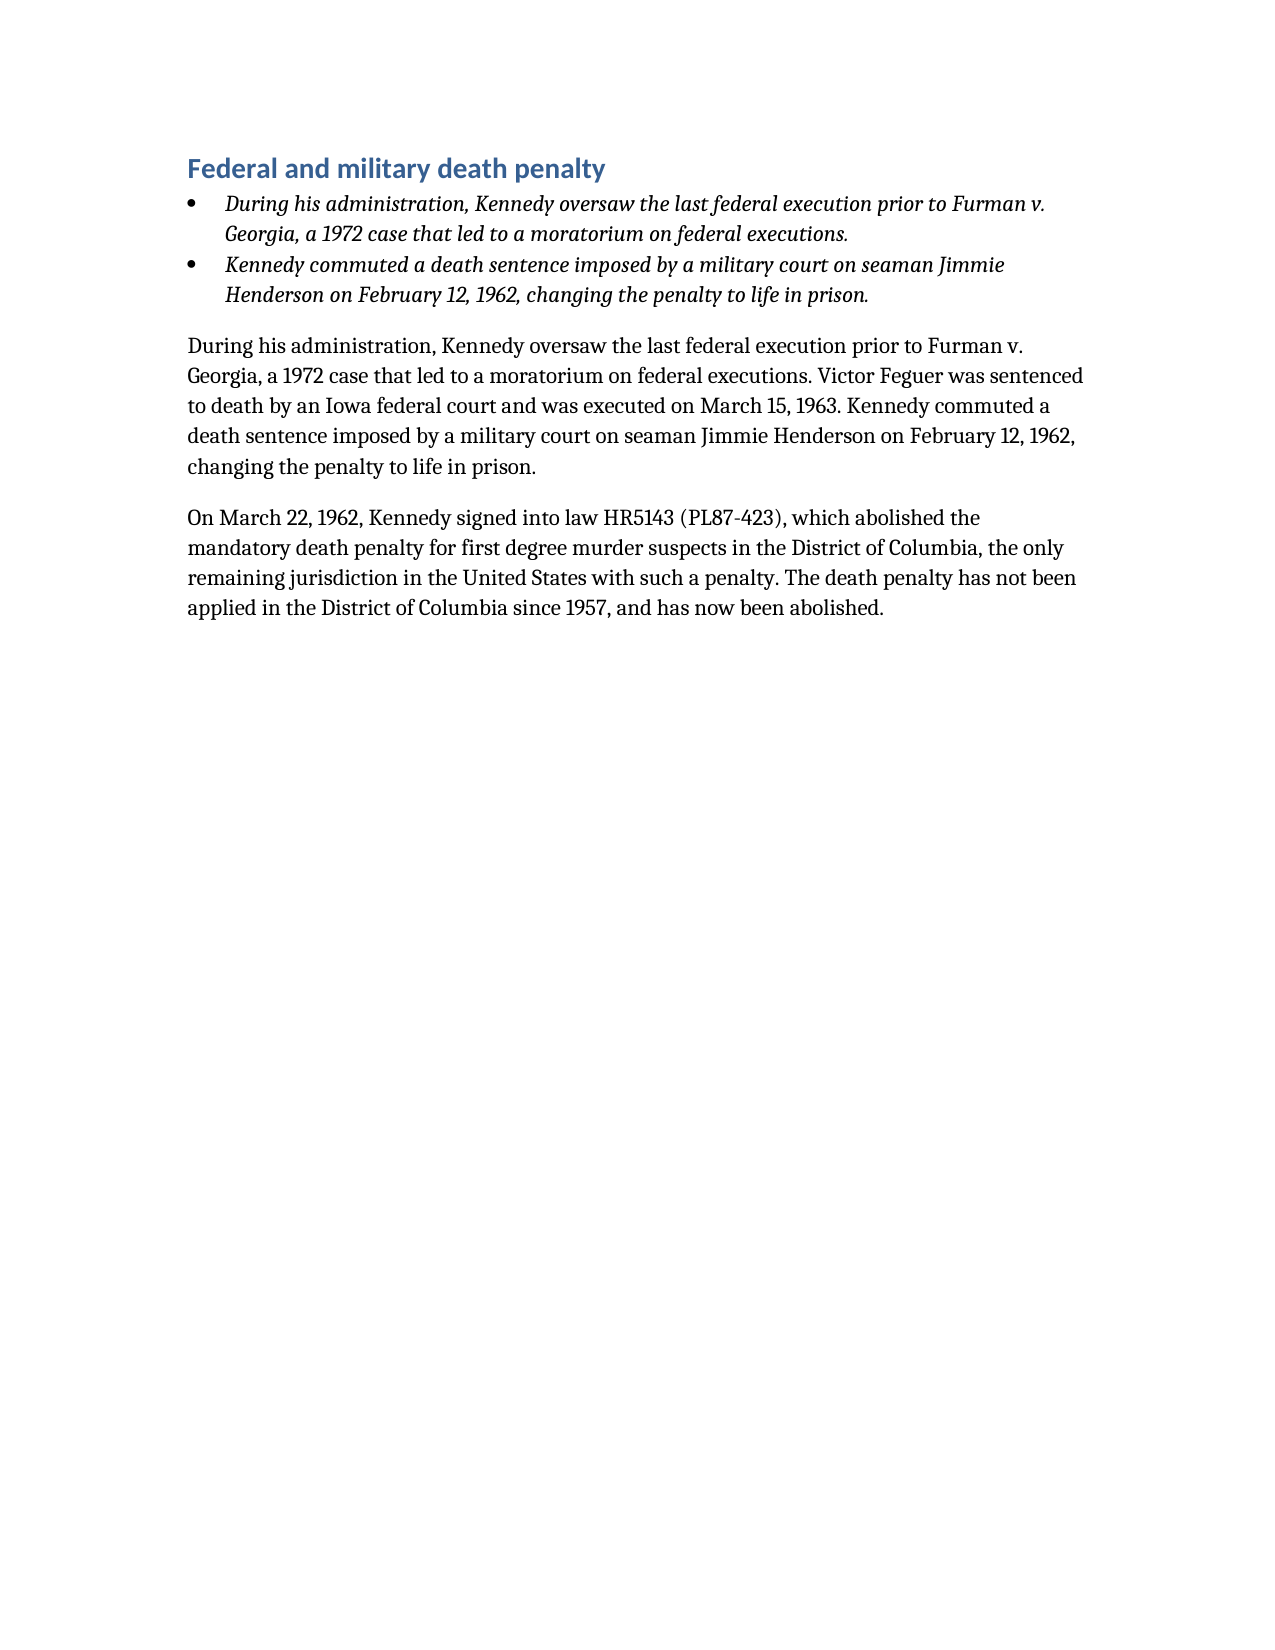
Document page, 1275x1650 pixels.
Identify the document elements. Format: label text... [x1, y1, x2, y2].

list During his administration, Kennedy oversaw the last federal execution prior to Furman v. Georgia, a 1972 case that led to a moratorium on federal executions. [187, 191, 1087, 247]
list Kennedy commuted a death sentence imposed by a military court on seaman Jimmie Henderson on February 12, 1962, changing the penalty to life in prison. [187, 251, 1087, 308]
subtitle Federal and military death penalty [187, 150, 1087, 186]
text During his administration, Kennedy oversaw the last federal execution prior to Furman v. Georgia, a 1972 case that led to a moratorium on federal executions. Victor Feguer was sentenced to death by an Iowa federal court and was executed on March 15, 1963. Kennedy commuted a death sentence imposed by a military court on seaman Jimmie Henderson on February 12, 1962, changing the penalty to life in prison. [187, 333, 1087, 480]
text On March 22, 1962, Kennedy signed into law HR5143 (PL87-423), which abolished the mandatory death penalty for first degree murder suspects in the District of Columbia, the only remaining jurisdiction in the United States with such a penalty. The death penalty has not been applied in the District of Columbia since 1957, and has now been abolished. [187, 504, 1087, 621]
